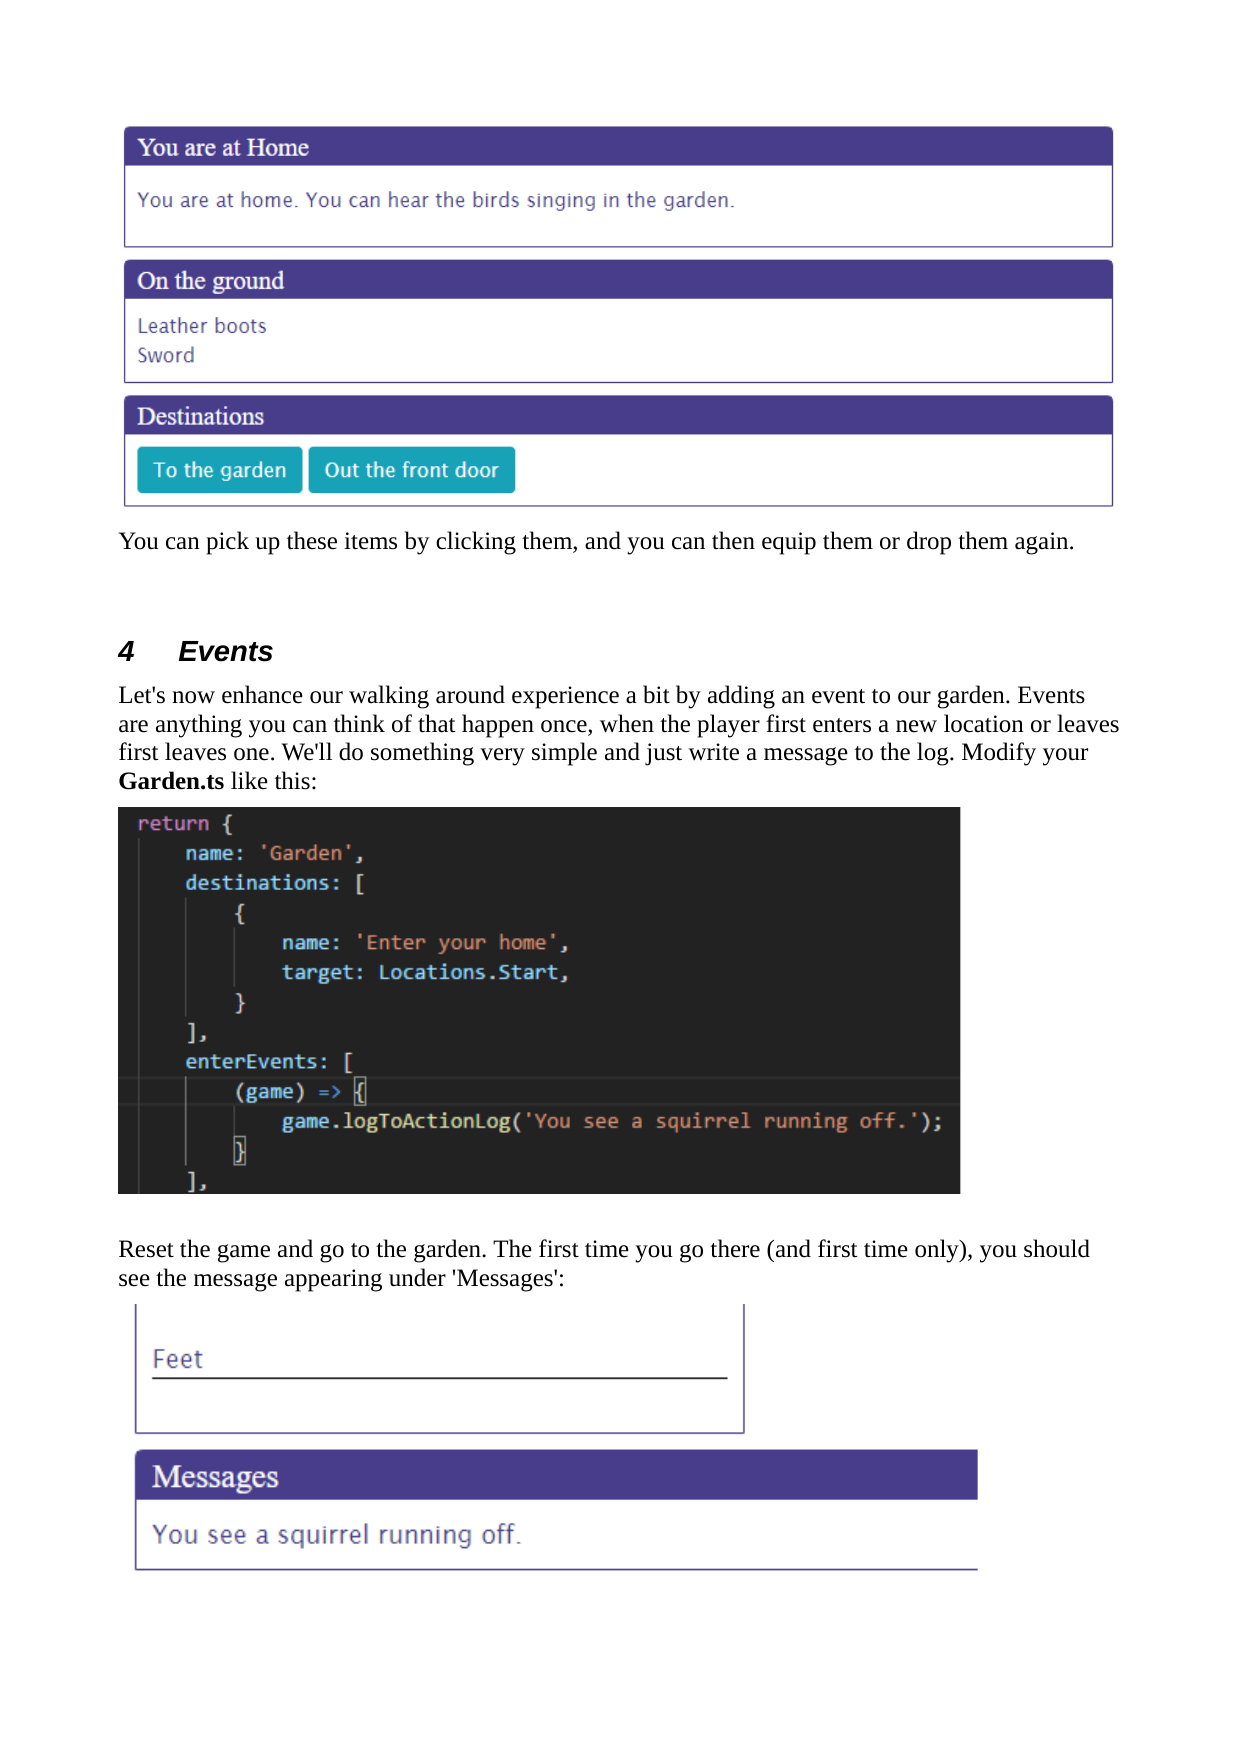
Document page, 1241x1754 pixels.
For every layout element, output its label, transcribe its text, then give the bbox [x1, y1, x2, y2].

text Let's now enhance our walking around experience a bit by adding an event to our garden. Events are anything you can think of that happen once, when the player first enters a new location or leaves first leaves one. We'll do something very simple and just write a message to the log. Modify your Garden.ts like this: [118, 680, 1122, 795]
text Reset the game and go to the garden. The first time you go there (and first time only), you should see the message appearing under 'Messages': [118, 1234, 1122, 1292]
subtitle Events [118, 634, 1122, 667]
text You can pick up these items by clicking them, and you can then equip them or drop them again. [118, 526, 1122, 555]
